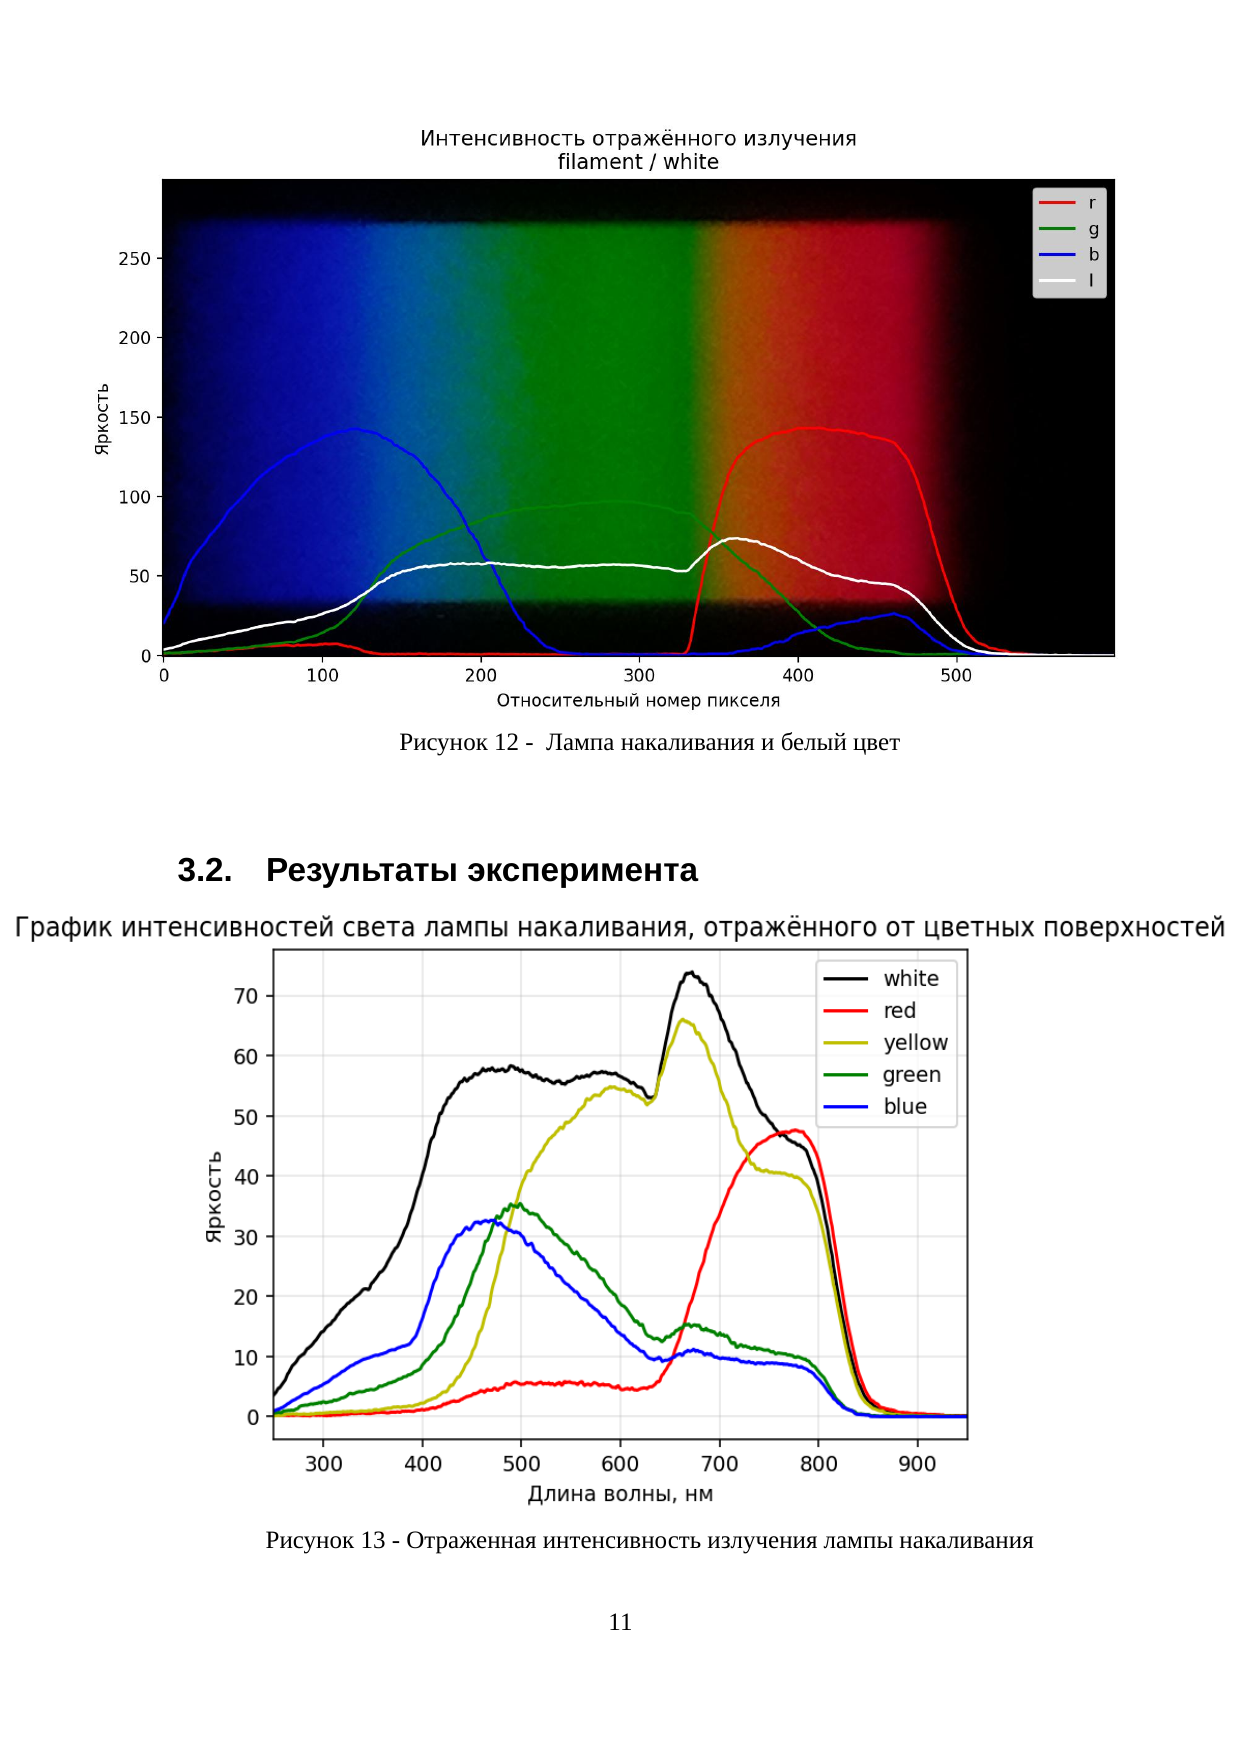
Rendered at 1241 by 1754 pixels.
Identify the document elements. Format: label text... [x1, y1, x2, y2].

picture [0, 901, 1241, 1521]
text Рисунок 12 - Лампа накаливания и белый цвет [177, 724, 1122, 756]
picture [5, 105, 1240, 724]
subtitle Результаты эксперимента [177, 850, 1093, 889]
text Рисунок 13 - Отраженная интенсивность излучения лампы накаливания [177, 1521, 1122, 1554]
